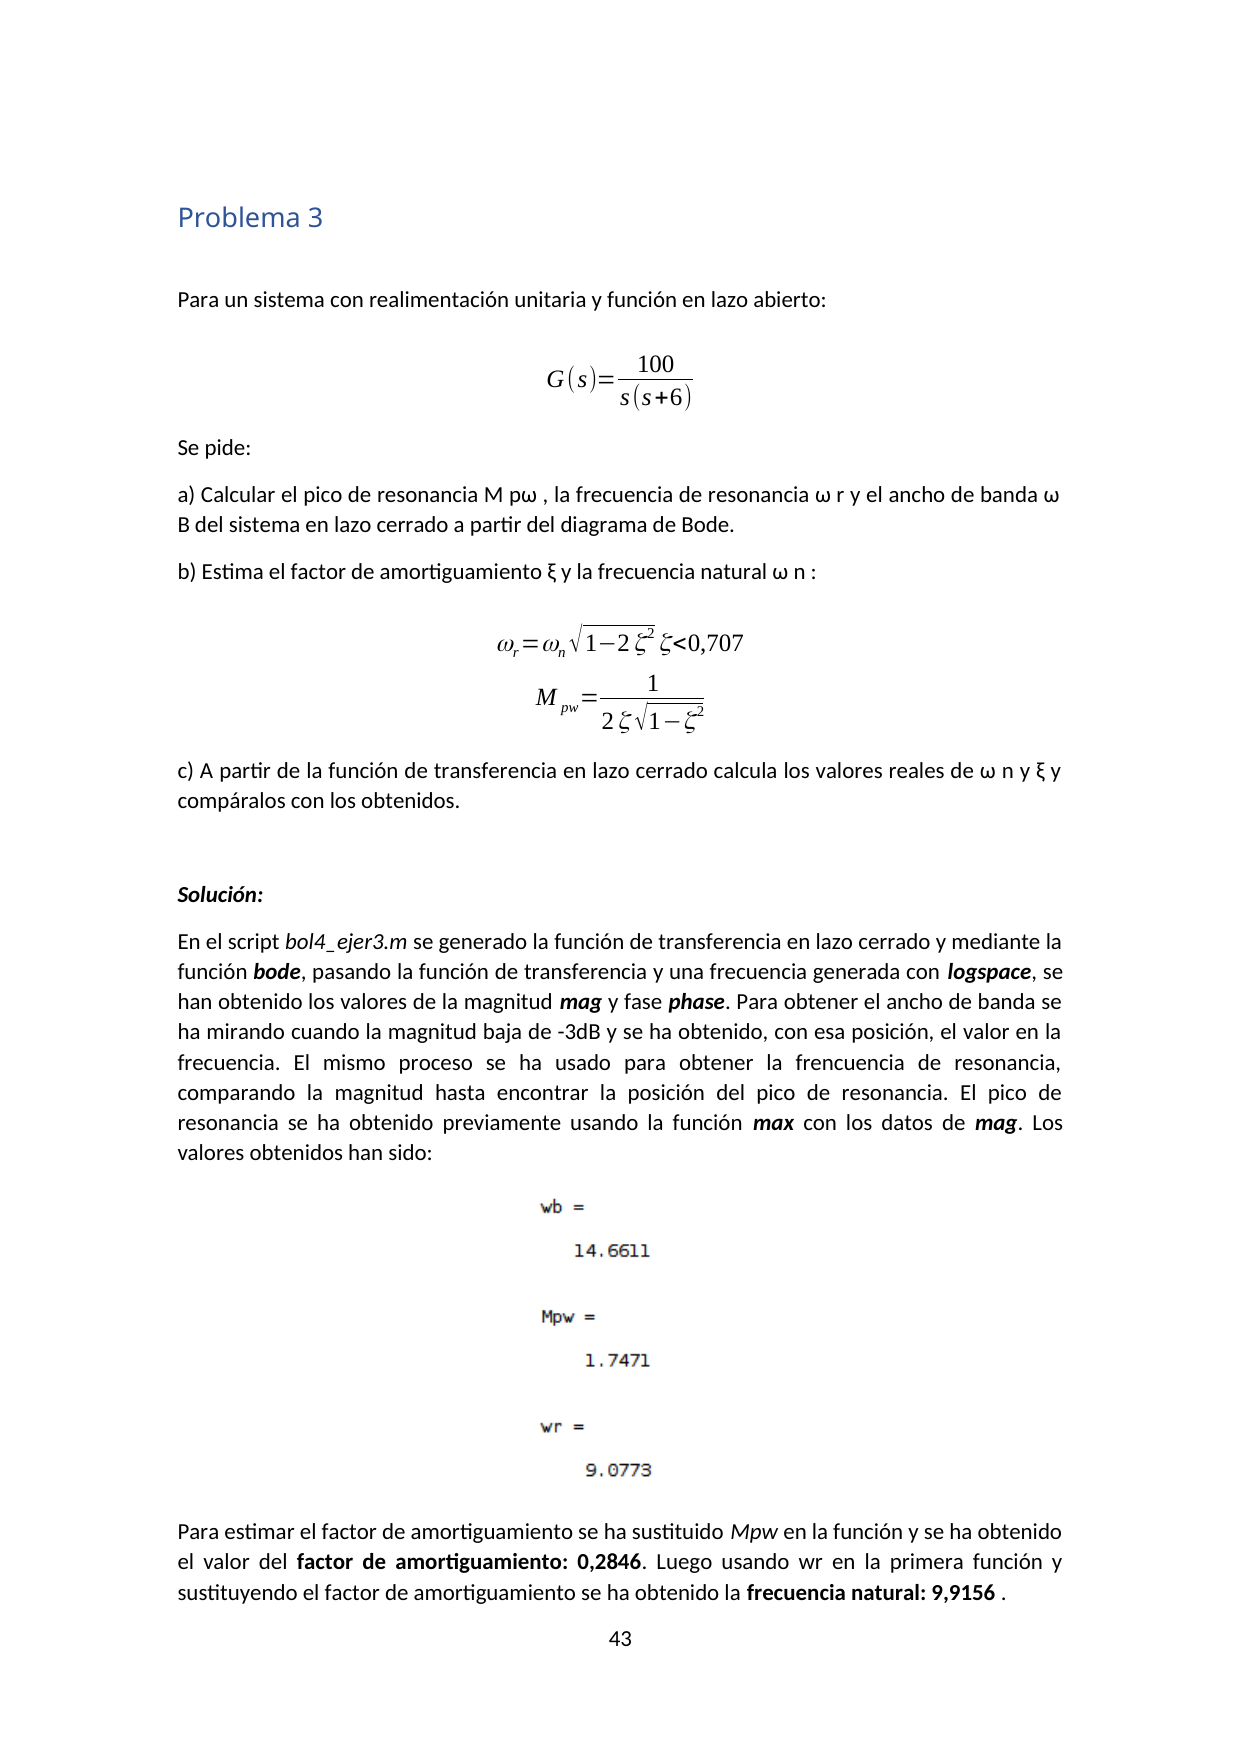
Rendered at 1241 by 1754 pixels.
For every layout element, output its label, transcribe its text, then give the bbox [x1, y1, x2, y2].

text En el script bol4_ejer3.m se generado la función de transferencia en lazo cerrado y mediante la función bode, pasando la función de transferencia y una frecuencia generada con logspace, se han obtenido los valores de la magnitud mag y fase phase. Para obtener el ancho de banda se ha mirando cuando la magnitud baja de -3dB y se ha obtenido, con esa posición, el valor en la frecuencia. El mismo proceso se ha usado para obtener la frencuencia de resonancia, comparando la magnitud hasta encontrar la posición del pico de resonancia. El pico de resonancia se ha obtenido previamente usando la función max con los datos de mag. Los valores obtenidos han sido: [177, 927, 1063, 1166]
text c) A partir de la función de transferencia en lazo cerrado calcula los valores reales de ω n y ξ y compáralos con los obtenidos. [177, 698, 1063, 814]
text Para un sistema con realimentación unitaria y función en lazo abierto: [177, 285, 1063, 313]
text b) Estima el factor de amortiguamiento ξ y la frecuencia natural ω n : [177, 557, 1063, 585]
text Para estimar el factor de amortiguamiento se ha sustituido Mpw en la función y se ha obtenido el valor del factor de amortiguamiento: 0,2846. Luego usando wr en la primera función y sustituyendo el factor de amortiguamiento se ha obtenido la frecuencia natural: 9,9156 . [177, 1185, 1063, 1606]
text a) Calcular el pico de resonancia M pω , la frecuencia de resonancia ω r y el ancho de banda ω B del sistema en lazo cerrado a partir del diagrama de Bode. [177, 480, 1063, 538]
text Se pide: [177, 332, 1063, 461]
subtitle Problema 3 [177, 199, 1063, 236]
picture [535, 1185, 706, 1497]
text Solución: [177, 880, 1063, 908]
